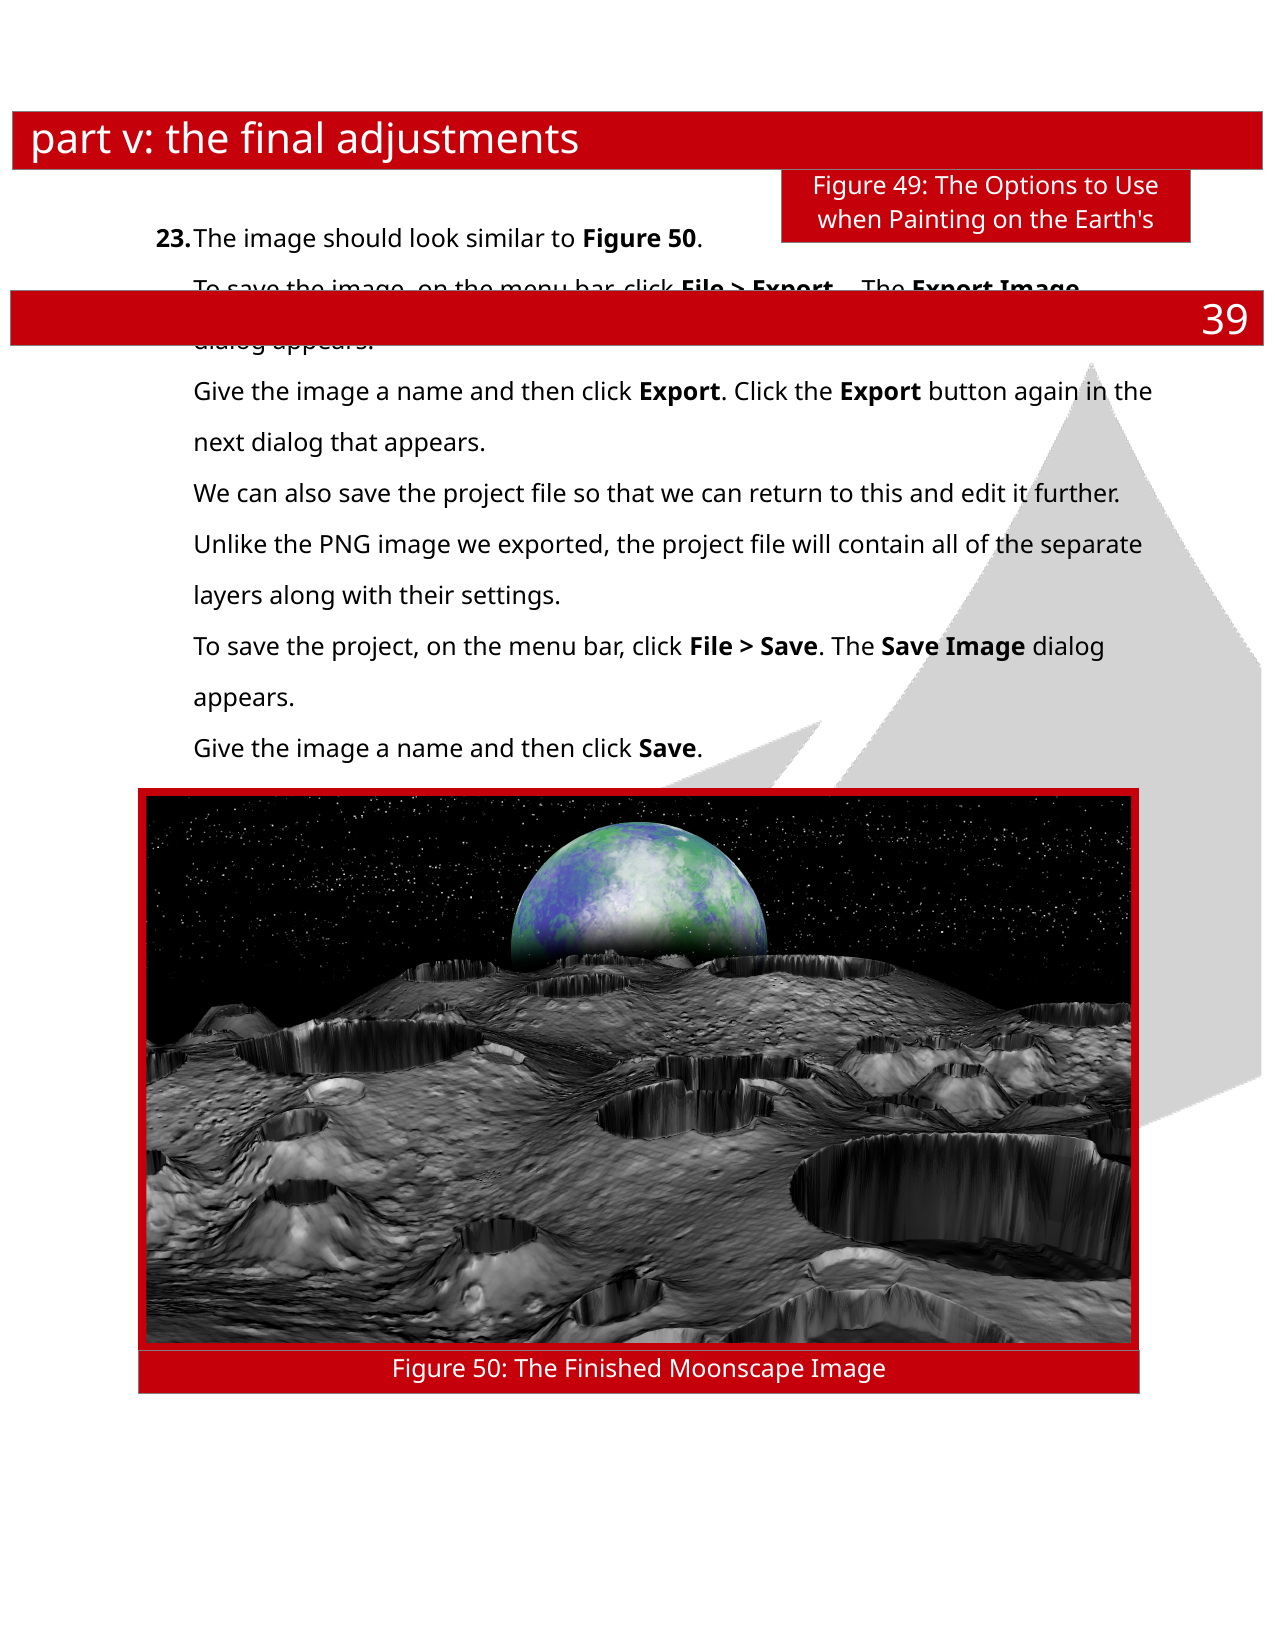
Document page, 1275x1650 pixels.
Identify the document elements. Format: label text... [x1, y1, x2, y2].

list To save the project, on the menu bar, click File > Save. The Save Image dialog appears. [156, 628, 428, 714]
list We can also save the project file so that we can return to this and edit it further. Unlike the PNG image we exported, the project file will contain all of the separate layers along with their settings. [156, 475, 428, 612]
list The image should look similar to Figure 50. [1007, 243, 1157, 254]
list Give the image a name and then click Export. Click the Export button again in the next dialog that appears. [156, 373, 428, 458]
list now look similar to Figure 24. If it does not, feel free to undo and [428, 346, 1262, 1168]
list The image should look similar to Figure 50. [156, 220, 1005, 254]
picture [146, 796, 1132, 1343]
list To save the image, on the menu bar, click File > Export... The Export Image dialog appears. [156, 346, 428, 356]
list Give the image a name and then click Save. [156, 731, 428, 765]
list To save the image, on the menu bar, click File > Export... The Export Image dialog appears. [156, 271, 1157, 290]
